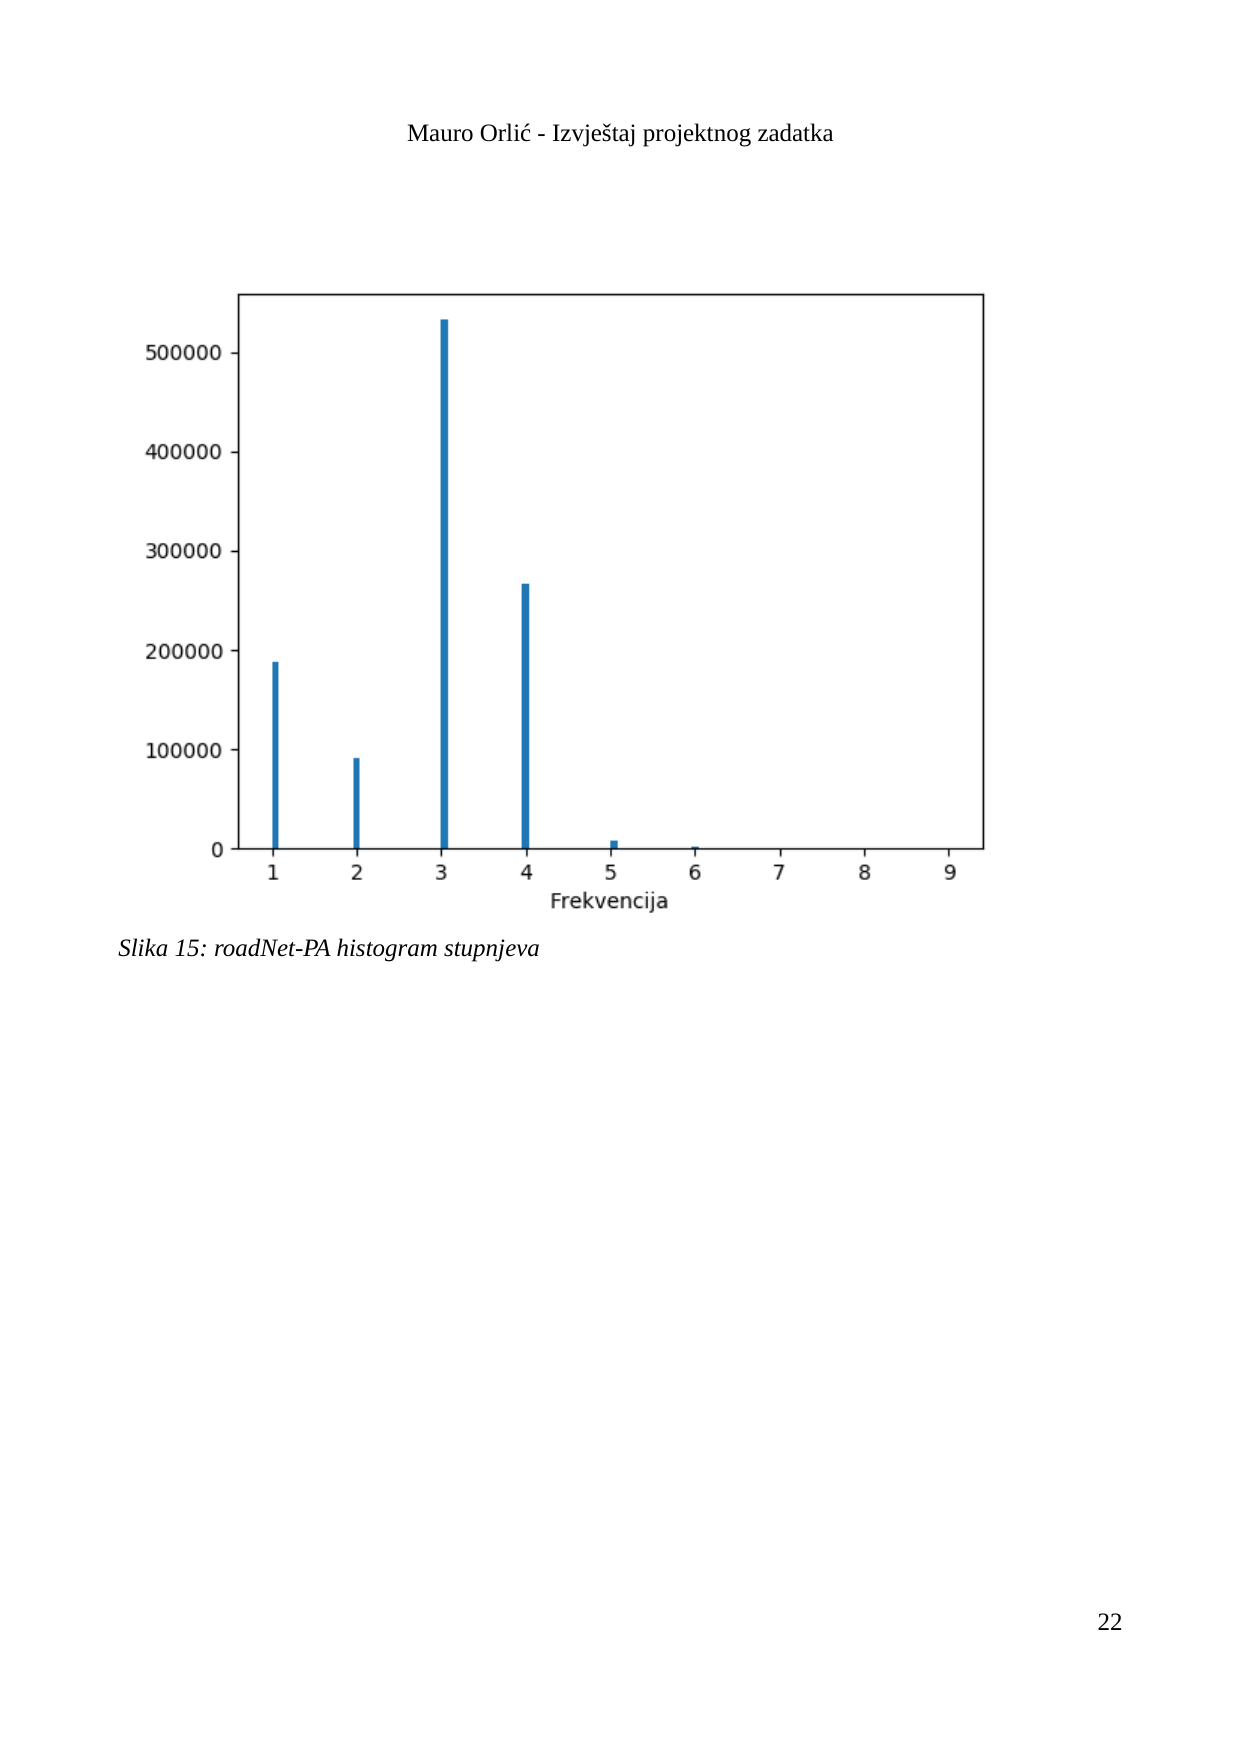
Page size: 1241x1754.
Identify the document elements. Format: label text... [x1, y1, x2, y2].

text Slika 15: roadNet-PA histogram stupnjeva [118, 928, 1078, 962]
picture [118, 207, 1079, 928]
